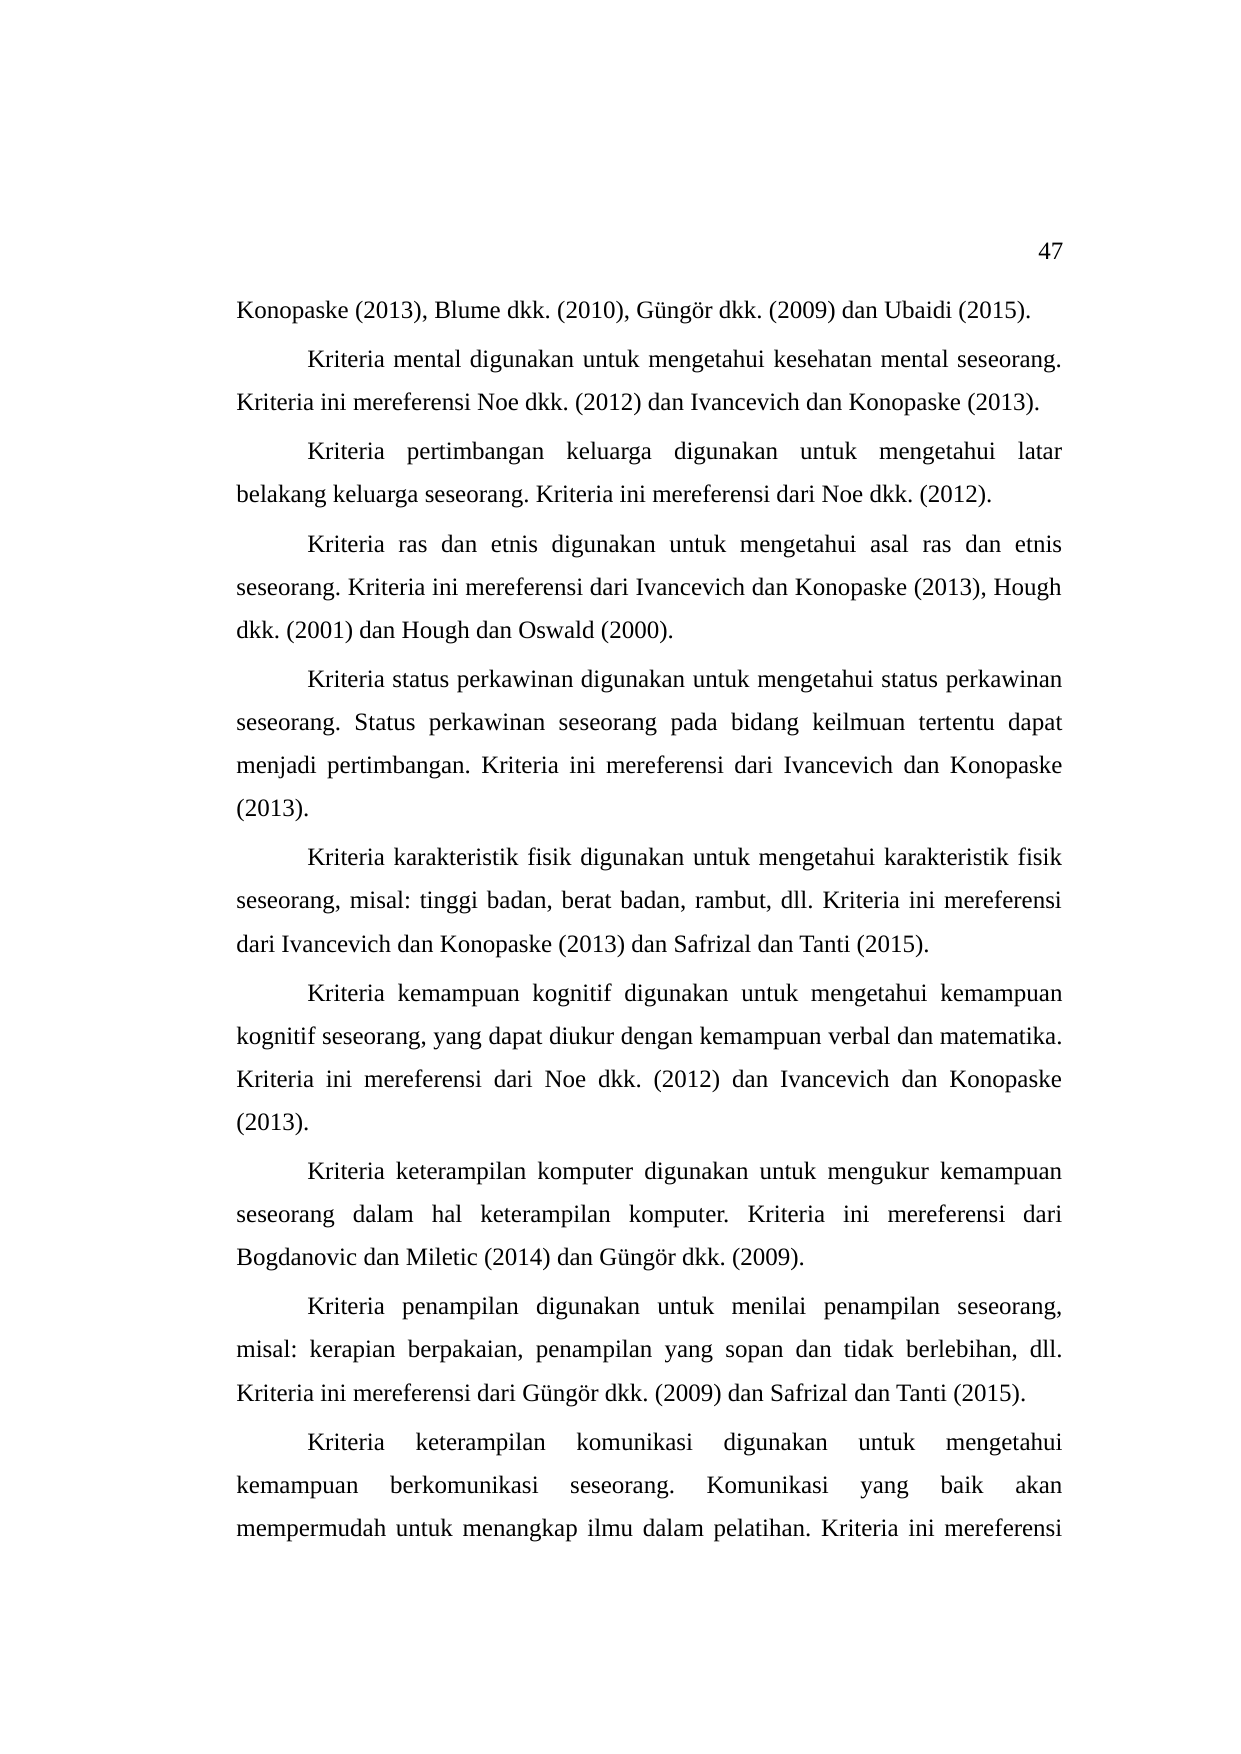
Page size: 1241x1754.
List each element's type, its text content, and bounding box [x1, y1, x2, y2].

text Kriteria keterampilan komputer digunakan untuk mengukur kemampuan seseorang dalam hal keterampilan komputer. Kriteria ini mereferensi dari Bogdanovic dan Miletic (2014) dan Güngör dkk. (2009). [236, 1156, 1063, 1271]
text Kriteria mental digunakan untuk mengetahui kesehatan mental seseorang. Kriteria ini mereferensi Noe dkk. (2012) dan Ivancevich dan Konopaske (2013). [236, 344, 1063, 416]
text Kriteria keterampilan komunikasi digunakan untuk mengetahui kemampuan berkomunikasi seseorang. Komunikasi yang baik akan mempermudah untuk menangkap ilmu dalam pelatihan. Kriteria ini mereferensi [236, 1427, 1063, 1542]
text Kriteria pertimbangan keluarga digunakan untuk mengetahui latar belakang keluarga seseorang. Kriteria ini mereferensi dari Noe dkk. (2012). [236, 436, 1063, 508]
text Kriteria ras dan etnis digunakan untuk mengetahui asal ras dan etnis seseorang. Kriteria ini mereferensi dari Ivancevich dan Konopaske (2013), Hough dkk. (2001) dan Hough dan Oswald (2000). [236, 529, 1063, 644]
text Kriteria penampilan digunakan untuk menilai penampilan seseorang, misal: kerapian berpakaian, penampilan yang sopan dan tidak berlebihan, dll. Kriteria ini mereferensi dari Güngör dkk. (2009) dan Safrizal dan Tanti (2015). [236, 1291, 1063, 1406]
text Kriteria status perkawinan digunakan untuk mengetahui status perkawinan seseorang. Status perkawinan seseorang pada bidang keilmuan tertentu dapat menjadi pertimbangan. Kriteria ini mereferensi dari Ivancevich dan Konopaske (2013). [236, 664, 1063, 822]
text Kriteria karakteristik fisik digunakan untuk mengetahui karakteristik fisik seseorang, misal: tinggi badan, berat badan, rambut, dll. Kriteria ini mereferensi dari Ivancevich dan Konopaske (2013) dan Safrizal dan Tanti (2015). [236, 842, 1063, 957]
text Konopaske (2013), Blume dkk. (2010), Güngör dkk. (2009) dan Ubaidi (2015). [236, 295, 1063, 324]
text Kriteria kemampuan kognitif digunakan untuk mengetahui kemampuan kognitif seseorang, yang dapat diukur dengan kemampuan verbal dan matematika. Kriteria ini mereferensi dari Noe dkk. (2012) dan Ivancevich dan Konopaske (2013). [236, 978, 1063, 1136]
